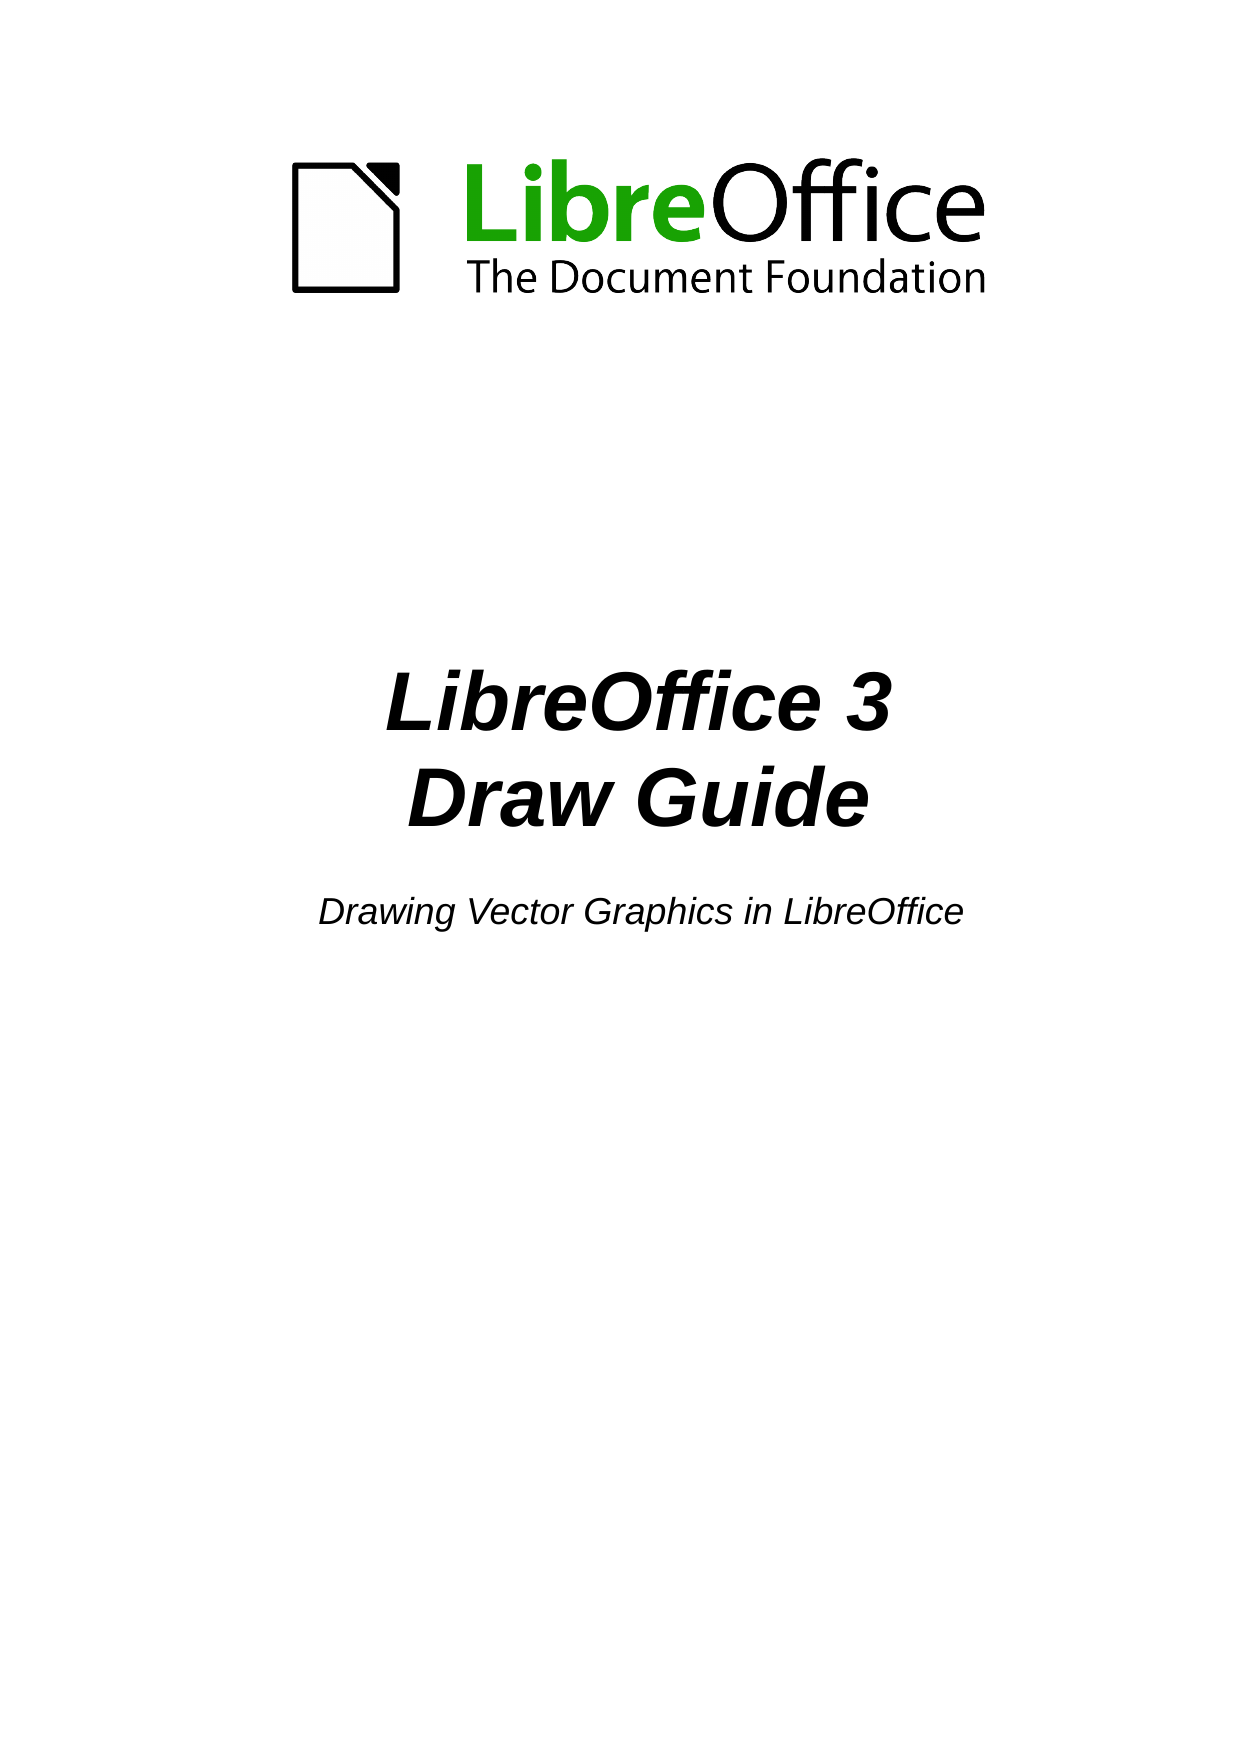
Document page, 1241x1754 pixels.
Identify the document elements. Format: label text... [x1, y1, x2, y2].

picture [250, 127, 1035, 328]
subtitle Drawing Vector Graphics in LibreOffice [188, 889, 1098, 932]
title LibreOffice 3 Draw Guide [188, 653, 1098, 844]
